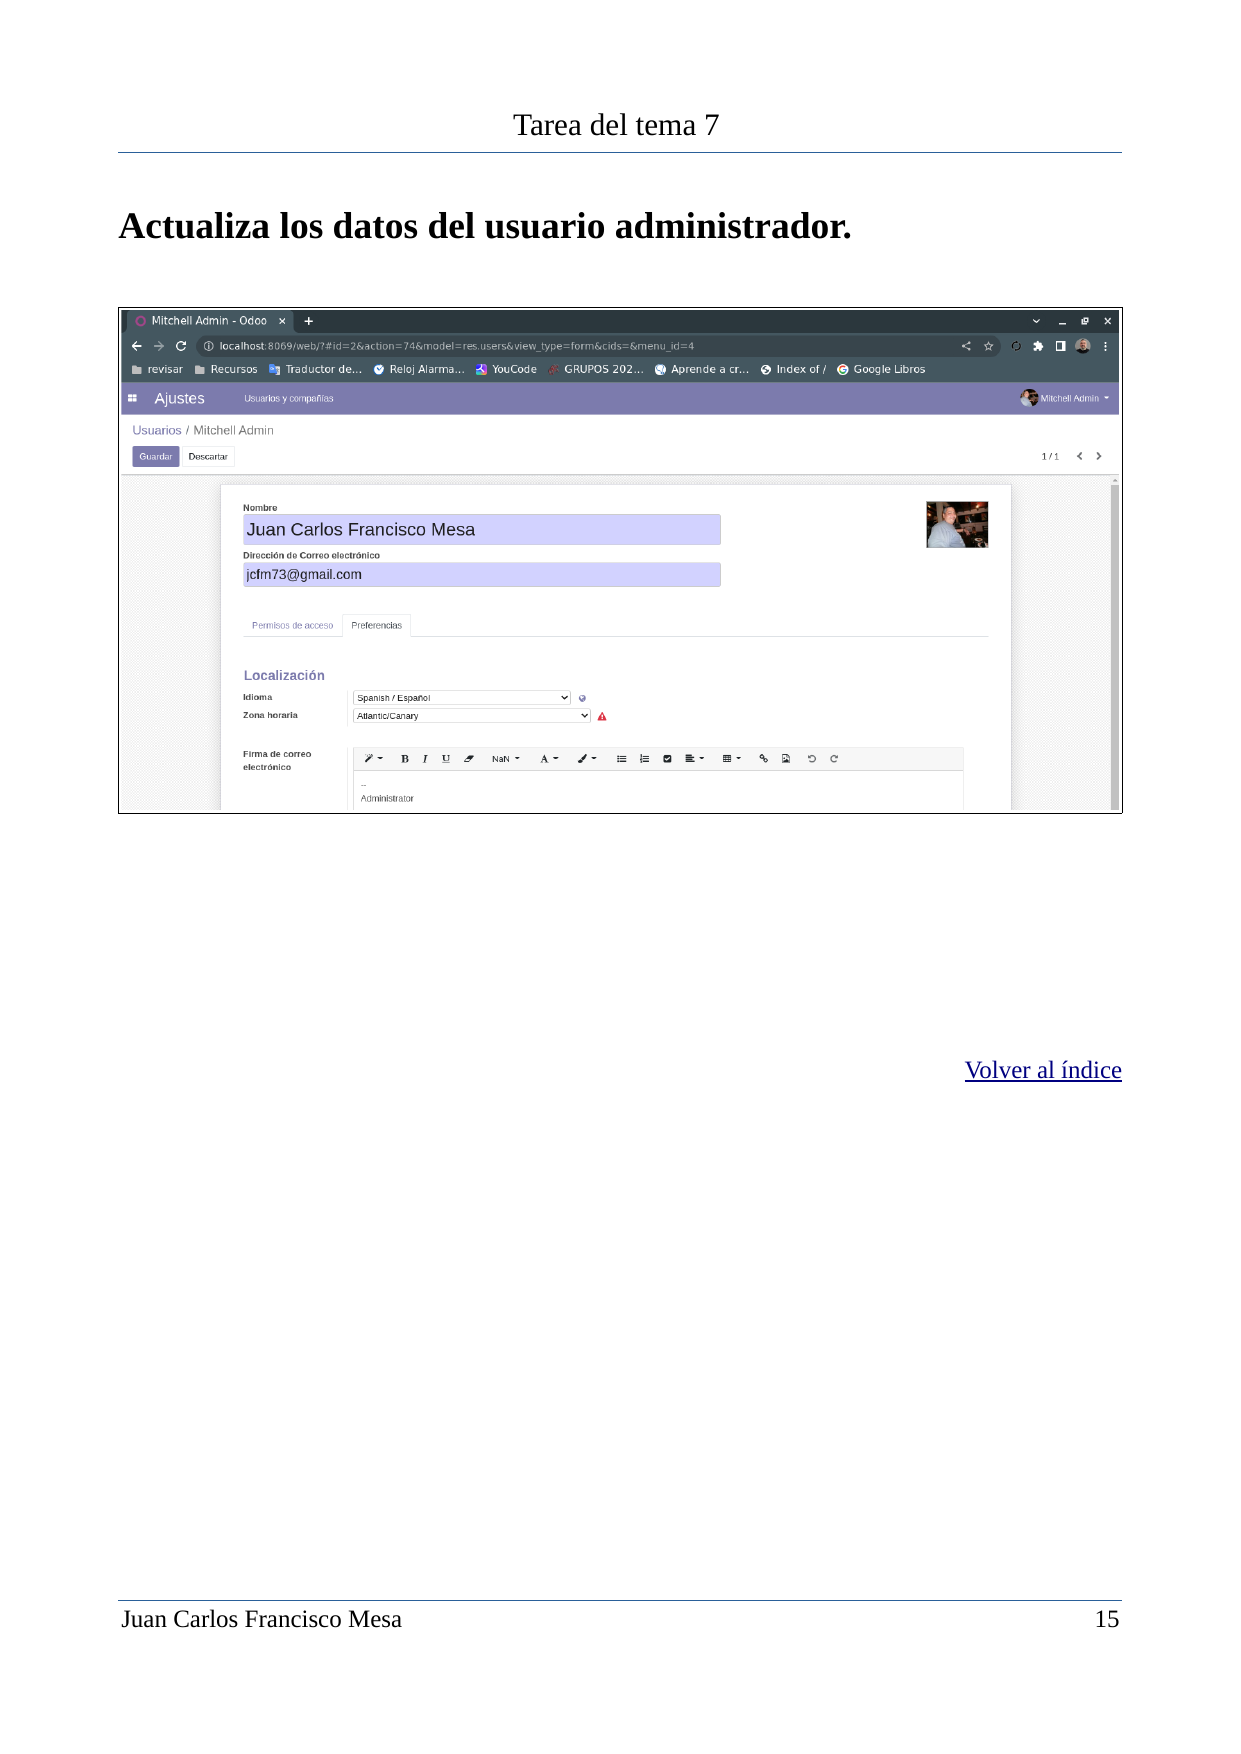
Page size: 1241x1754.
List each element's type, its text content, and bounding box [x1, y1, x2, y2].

subtitle Actualiza los datos del usuario administrador. [118, 204, 1122, 247]
text Volver al índice [118, 1055, 1122, 1084]
picture [121, 310, 1119, 810]
